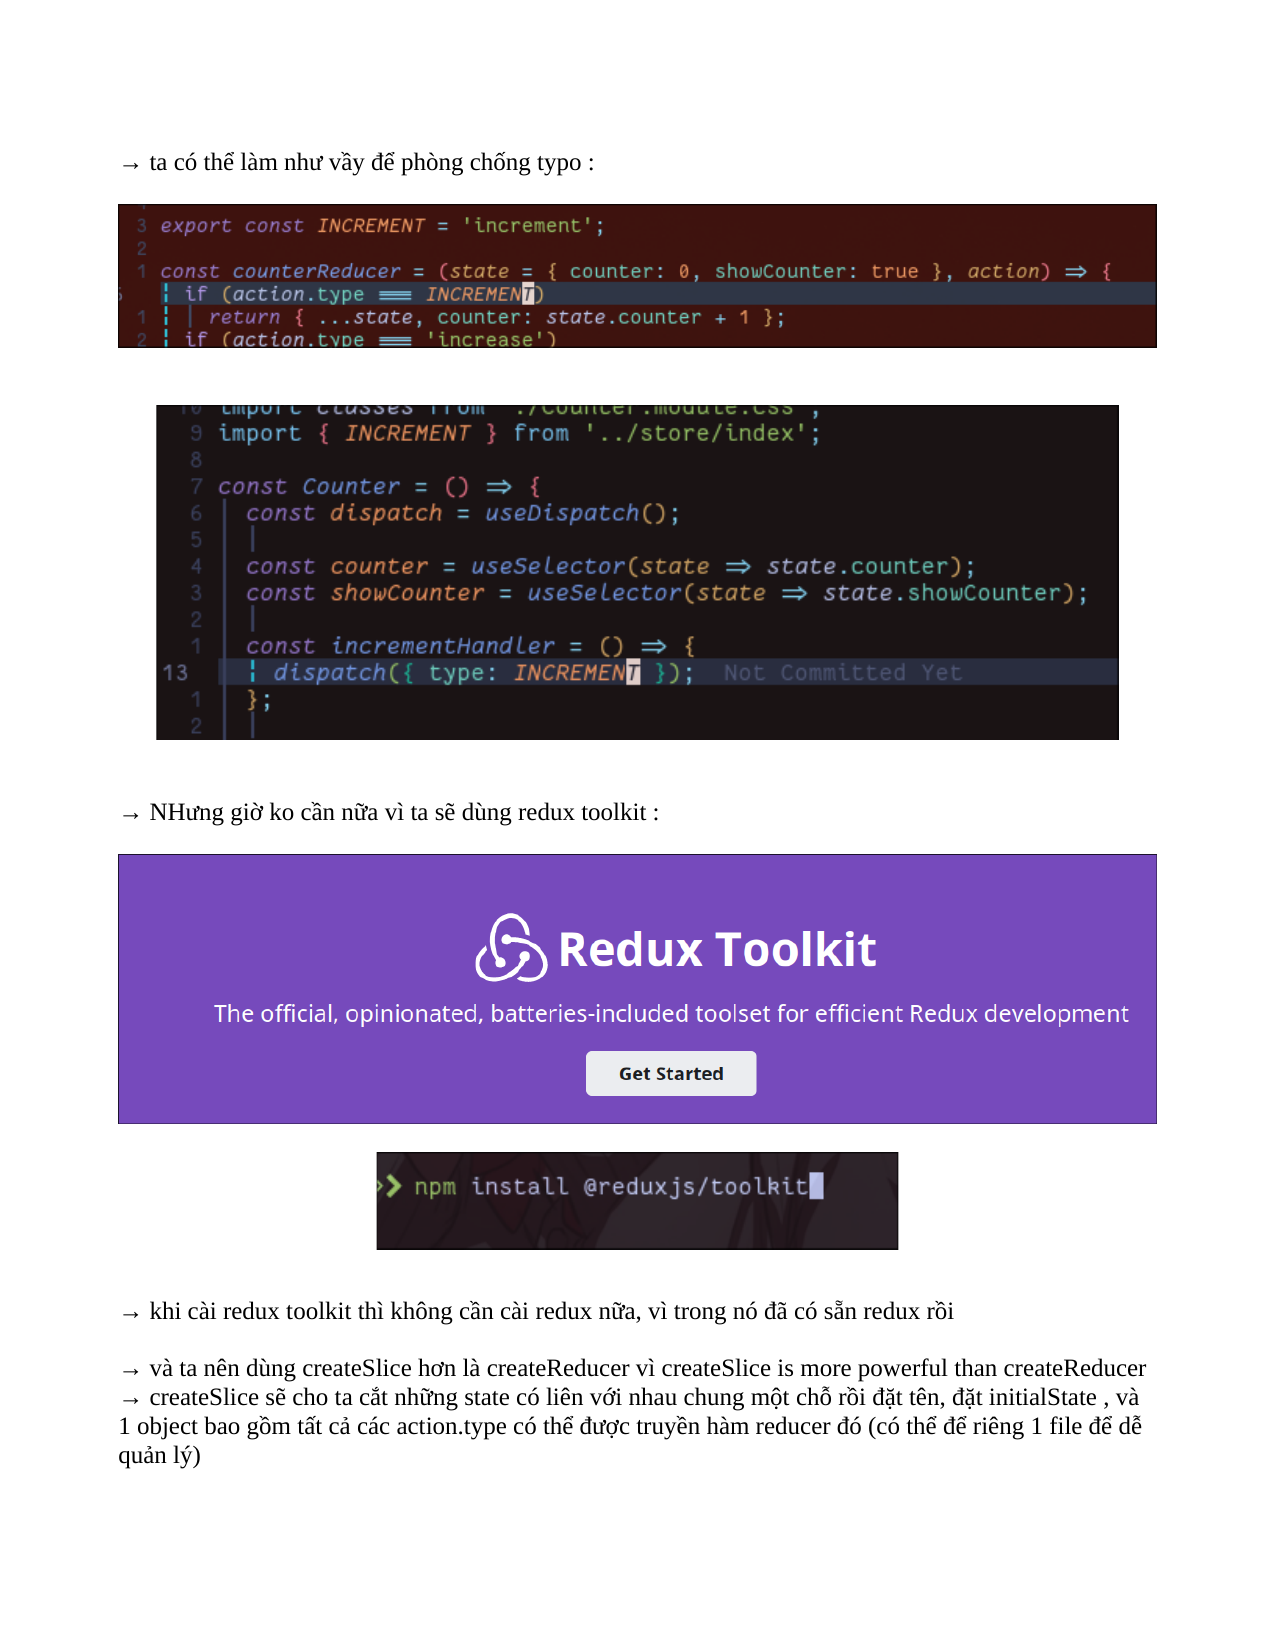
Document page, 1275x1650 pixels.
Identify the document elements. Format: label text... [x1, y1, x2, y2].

text → ta có thể làm như vầy để phòng chống typo : [118, 147, 1157, 176]
text → NHưng giờ ko cần nữa vì ta sẽ dùng redux toolkit : [118, 797, 1157, 826]
text → khi cài redux toolkit thì không cần cài redux nữa, vì trong nó đã có sẵn redux rồi [118, 1296, 1157, 1325]
picture [118, 854, 1157, 1124]
picture [118, 204, 1157, 348]
picture [376, 1152, 899, 1250]
picture [156, 405, 1119, 740]
text → và ta nên dùng createSlice hơn là createReducer vì createSlice is more powerful than createReducer [118, 1353, 1157, 1382]
text → createSlice sẽ cho ta cắt những state có liên với nhau chung một chỗ rồi đặt tên, đặt initialState , và 1 object bao gồm tất cả các action.type có thể được truyền hàm reducer đó (có thể để riêng 1 file để dễ quản lý) [118, 1382, 1157, 1468]
